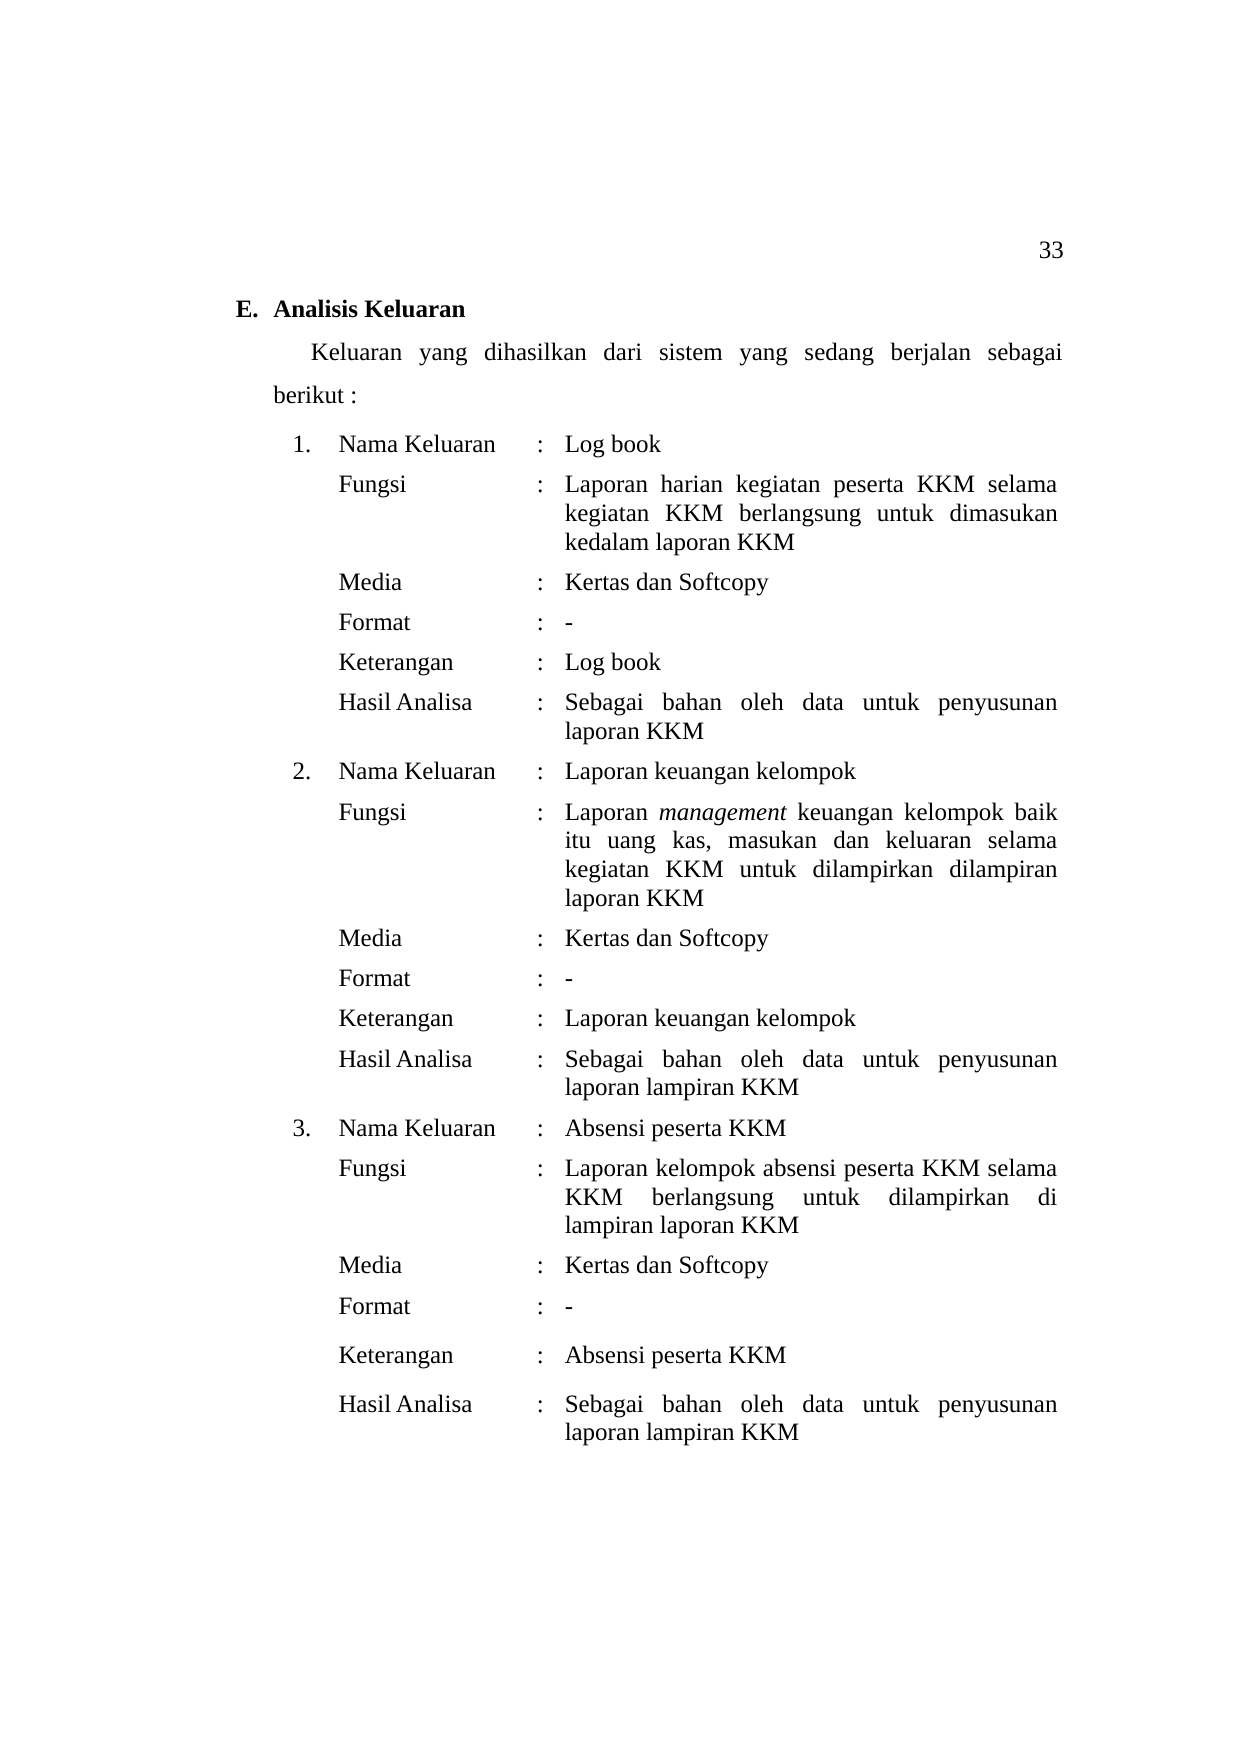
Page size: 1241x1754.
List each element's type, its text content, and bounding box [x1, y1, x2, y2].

table_cell [286, 463, 332, 561]
table_cell : [531, 601, 559, 641]
table_cell Hasil Analisa [333, 682, 531, 751]
table_cell Sebagai bahan oleh data untuk penyusunan laporan lampiran KKM [559, 1038, 1063, 1107]
table_cell [286, 1147, 332, 1245]
table_cell - [559, 1285, 1063, 1334]
list Analisis Keluaran [236, 294, 1063, 322]
table_cell [286, 791, 332, 917]
table_cell Sebagai bahan oleh data untuk penyusunan laporan KKM [559, 682, 1063, 751]
table_cell Fungsi [333, 463, 531, 561]
table_cell : [531, 917, 559, 957]
table_cell Kertas dan Softcopy [559, 917, 1063, 957]
table_header Log book [559, 423, 1063, 463]
table_cell Media [333, 1245, 531, 1285]
table_cell [286, 601, 332, 641]
table_cell [286, 1334, 332, 1383]
table_cell Laporan kelompok absensi peserta KKM selama KKM berlangsung untuk dilampirkan di lampiran laporan KKM [559, 1147, 1063, 1245]
table_cell : [531, 1245, 559, 1285]
table_cell Hasil Analisa [333, 1038, 531, 1107]
table_cell [286, 641, 332, 682]
table_cell : [531, 1383, 559, 1452]
table_cell : [531, 1147, 559, 1245]
table_cell Keterangan [333, 998, 531, 1038]
table_cell Nama Keluaran [333, 751, 531, 791]
table_cell Fungsi [333, 791, 531, 917]
table_cell [286, 998, 332, 1038]
table_cell Kertas dan Softcopy [559, 1245, 1063, 1285]
text Keluaran yang dihasilkan dari sistem yang sedang berjalan sebagai berikut : [273, 337, 1063, 409]
table_cell : [531, 682, 559, 751]
table_cell : [531, 998, 559, 1038]
table_cell Fungsi [333, 1147, 531, 1245]
table_cell [286, 682, 332, 751]
table_cell : [531, 958, 559, 998]
table_cell Laporan harian kegiatan peserta KKM selama kegiatan KKM berlangsung untuk dimasukan kedalam laporan KKM [559, 463, 1063, 561]
table_cell [286, 917, 332, 957]
table_cell : [531, 751, 559, 791]
table_cell [286, 561, 332, 601]
table_cell Keterangan [333, 1334, 531, 1383]
table_cell Media [333, 917, 531, 957]
table_cell : [531, 641, 559, 682]
table_cell Media [333, 561, 531, 601]
table_cell Sebagai bahan oleh data untuk penyusunan laporan lampiran KKM [559, 1383, 1063, 1452]
table_cell Format [333, 958, 531, 998]
table_cell : [531, 463, 559, 561]
table_cell Log book [559, 641, 1063, 682]
table_cell - [559, 958, 1063, 998]
table_header Nama Keluaran [333, 423, 531, 463]
table_cell : [531, 791, 559, 917]
table_header : [531, 423, 559, 463]
table_cell : [531, 1038, 559, 1107]
table_cell [286, 1285, 332, 1334]
table_cell Format [333, 1285, 531, 1334]
table_header 1. [286, 423, 332, 463]
table_cell Laporan keuangan kelompok [559, 751, 1063, 791]
table_cell [286, 1038, 332, 1107]
table_cell 3. [286, 1107, 332, 1147]
table_cell Kertas dan Softcopy [559, 561, 1063, 601]
table_cell - [559, 601, 1063, 641]
table_cell [286, 1383, 332, 1452]
table_cell Laporan management keuangan kelompok baik itu uang kas, masukan dan keluaran selama kegiatan KKM untuk dilampirkan dilampiran laporan KKM [559, 791, 1063, 917]
table_cell Hasil Analisa [333, 1383, 531, 1452]
table_cell Absensi peserta KKM [559, 1334, 1063, 1383]
table_cell : [531, 1107, 559, 1147]
table_cell 2. [286, 751, 332, 791]
table_cell : [531, 1334, 559, 1383]
table_cell [286, 958, 332, 998]
table_cell Laporan keuangan kelompok [559, 998, 1063, 1038]
table_cell Format [333, 601, 531, 641]
table_cell : [531, 561, 559, 601]
table_cell : [531, 1285, 559, 1334]
table_cell Keterangan [333, 641, 531, 682]
table_cell Nama Keluaran [333, 1107, 531, 1147]
table_cell [286, 1245, 332, 1285]
table_cell Absensi peserta KKM [559, 1107, 1063, 1147]
